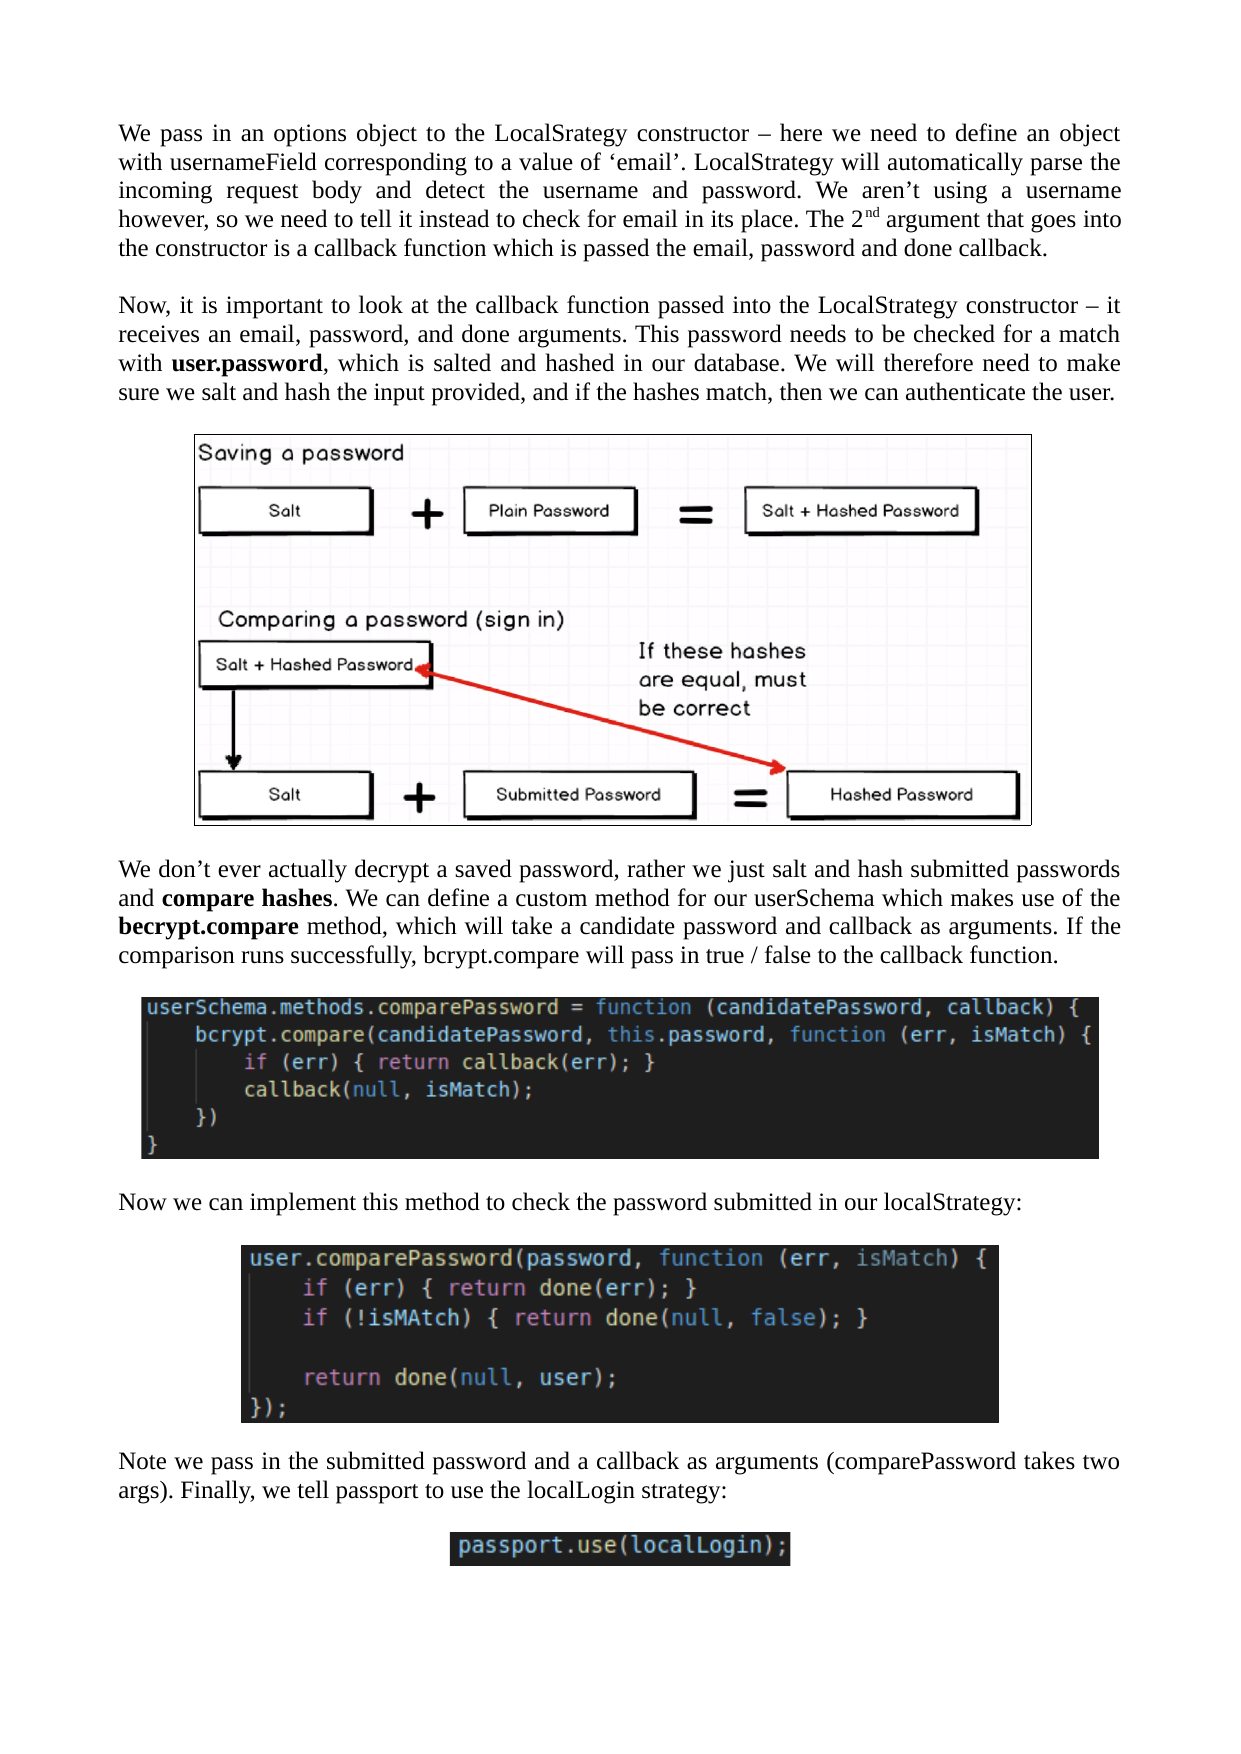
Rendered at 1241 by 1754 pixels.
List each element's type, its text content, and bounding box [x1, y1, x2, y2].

text We pass in an options object to the LocalSrategy constructor – here we need to define an object with usernameField corresponding to a value of ‘email’. LocalStrategy will automatically parse the incoming request body and detect the username and password. We aren’t using a username however, so we need to tell it instead to check for email in its place. The 2nd argument that goes into the constructor is a callback function which is passed the email, password and done callback. [118, 118, 1122, 262]
text Note we pass in the submitted password and a callback as arguments (comparePassword takes two args). Finally, we tell passport to use the localLogin strategy: [118, 1446, 1122, 1504]
picture [241, 1245, 999, 1423]
text Now, it is important to look at the callback function passed into the LocalStrategy constructor – it receives an email, password, and done arguments. This password needs to be checked for a match with user.password, which is salted and hashed in our database. We will therefore need to make sure we salt and hash the input provided, and if the hashes match, then we can authenticate the user. [118, 291, 1122, 406]
text Now we can implement this method to check the password submitted in our localStrategy: [118, 1187, 1122, 1216]
picture [141, 997, 1099, 1159]
picture [449, 1532, 791, 1566]
picture [196, 437, 1029, 822]
text We don’t ever actually decrypt a saved password, rather we just salt and hash submitted passwords and compare hashes. We can define a custom method for our userSchema which makes use of the becrypt.compare method, which will take a candidate password and callback as arguments. If the comparison runs successfully, bcrypt.compare will pass in true / false to the callback function. [118, 854, 1122, 969]
